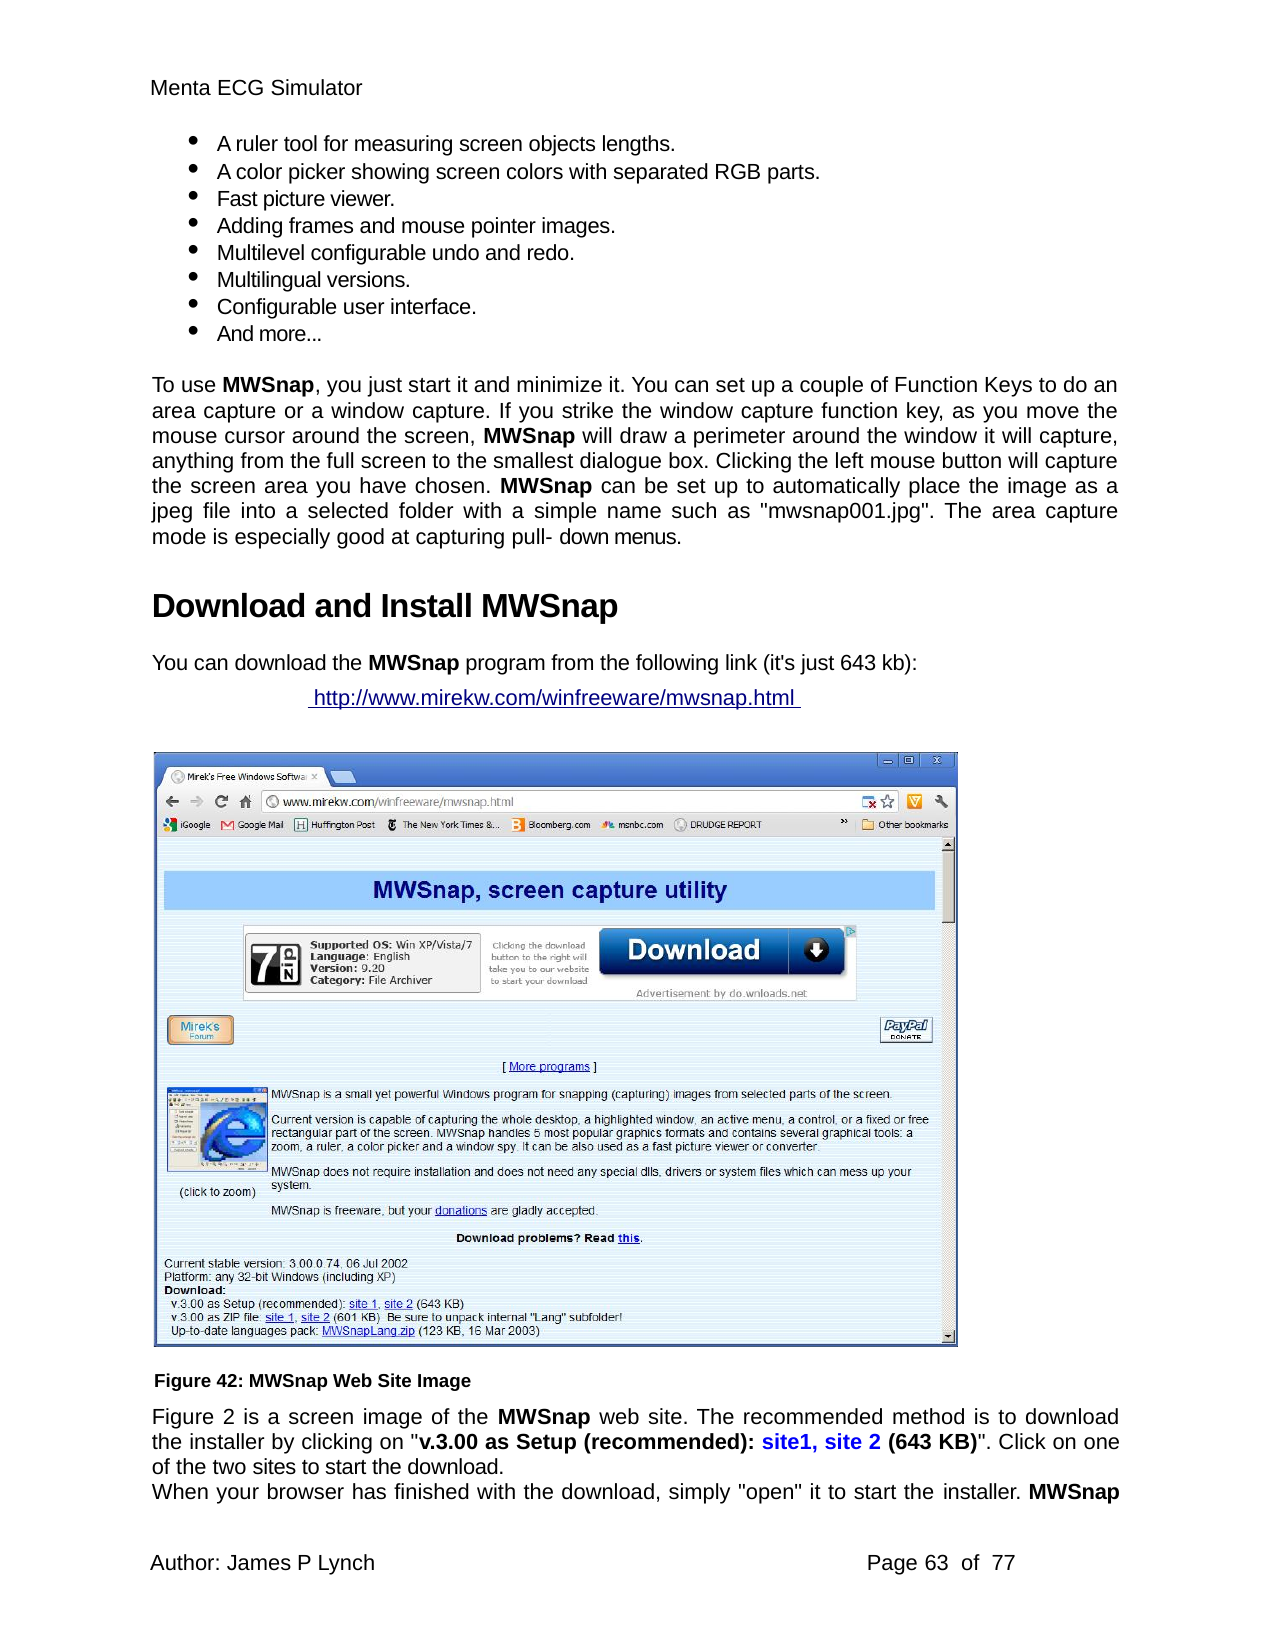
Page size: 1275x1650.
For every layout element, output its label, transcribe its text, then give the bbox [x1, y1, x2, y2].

text • Adding frames and mouse pointer images. [187, 211, 1148, 238]
text • Fast picture viewer. [187, 184, 1148, 211]
text • Multilingual versions. [187, 266, 1148, 293]
text • A color picker showing screen colors with separated RGB parts. [187, 157, 1148, 184]
text You can download the MWSnap program from the following link (it's just 643 kb): [152, 651, 1125, 675]
text When your browser has finished with the download, simply "open" it to start the installer. MWSnap [152, 1480, 1120, 1505]
picture [153, 752, 958, 1347]
text • Multilevel configurable undo and redo. [187, 238, 1148, 266]
text • Configurable user interface. [187, 293, 1148, 320]
text http://www.mirekw.com/winfreeware/mwsnap.html [152, 675, 818, 713]
text Figure : MWSnap Web Site Image [154, 1370, 1121, 1392]
text Download and Install MWSnap [152, 587, 624, 625]
text • A ruler tool for measuring screen objects lengths. [187, 130, 1148, 157]
text Figure 2 is a screen image of the MWSnap web site. The recommended method is to download the installer by clicking on "v.3.00 as Setup (recommended): site1, site 2 (643 KB)". Click on one of the two sites to start the download. [152, 738, 1121, 1480]
text To use MWSnap, you just start it and minimize it. You can set up a couple of Function Keys to do an area capture or a window capture. If you strike the window capture function key, as you move the mouse cursor around the screen, MWSnap will draw a perimeter around the window it will capture, anything from the full screen to the smallest dialogue box. Clicking the left mouse button will capture the screen area you have chosen. MWSnap can be set up to automatically place the image as a jpeg file into a selected folder with a simple name such as "mwsnap001.jpg". The area capture mode is especially good at capturing pull- down menus. [152, 372, 1119, 549]
text • And more... [187, 320, 1148, 347]
